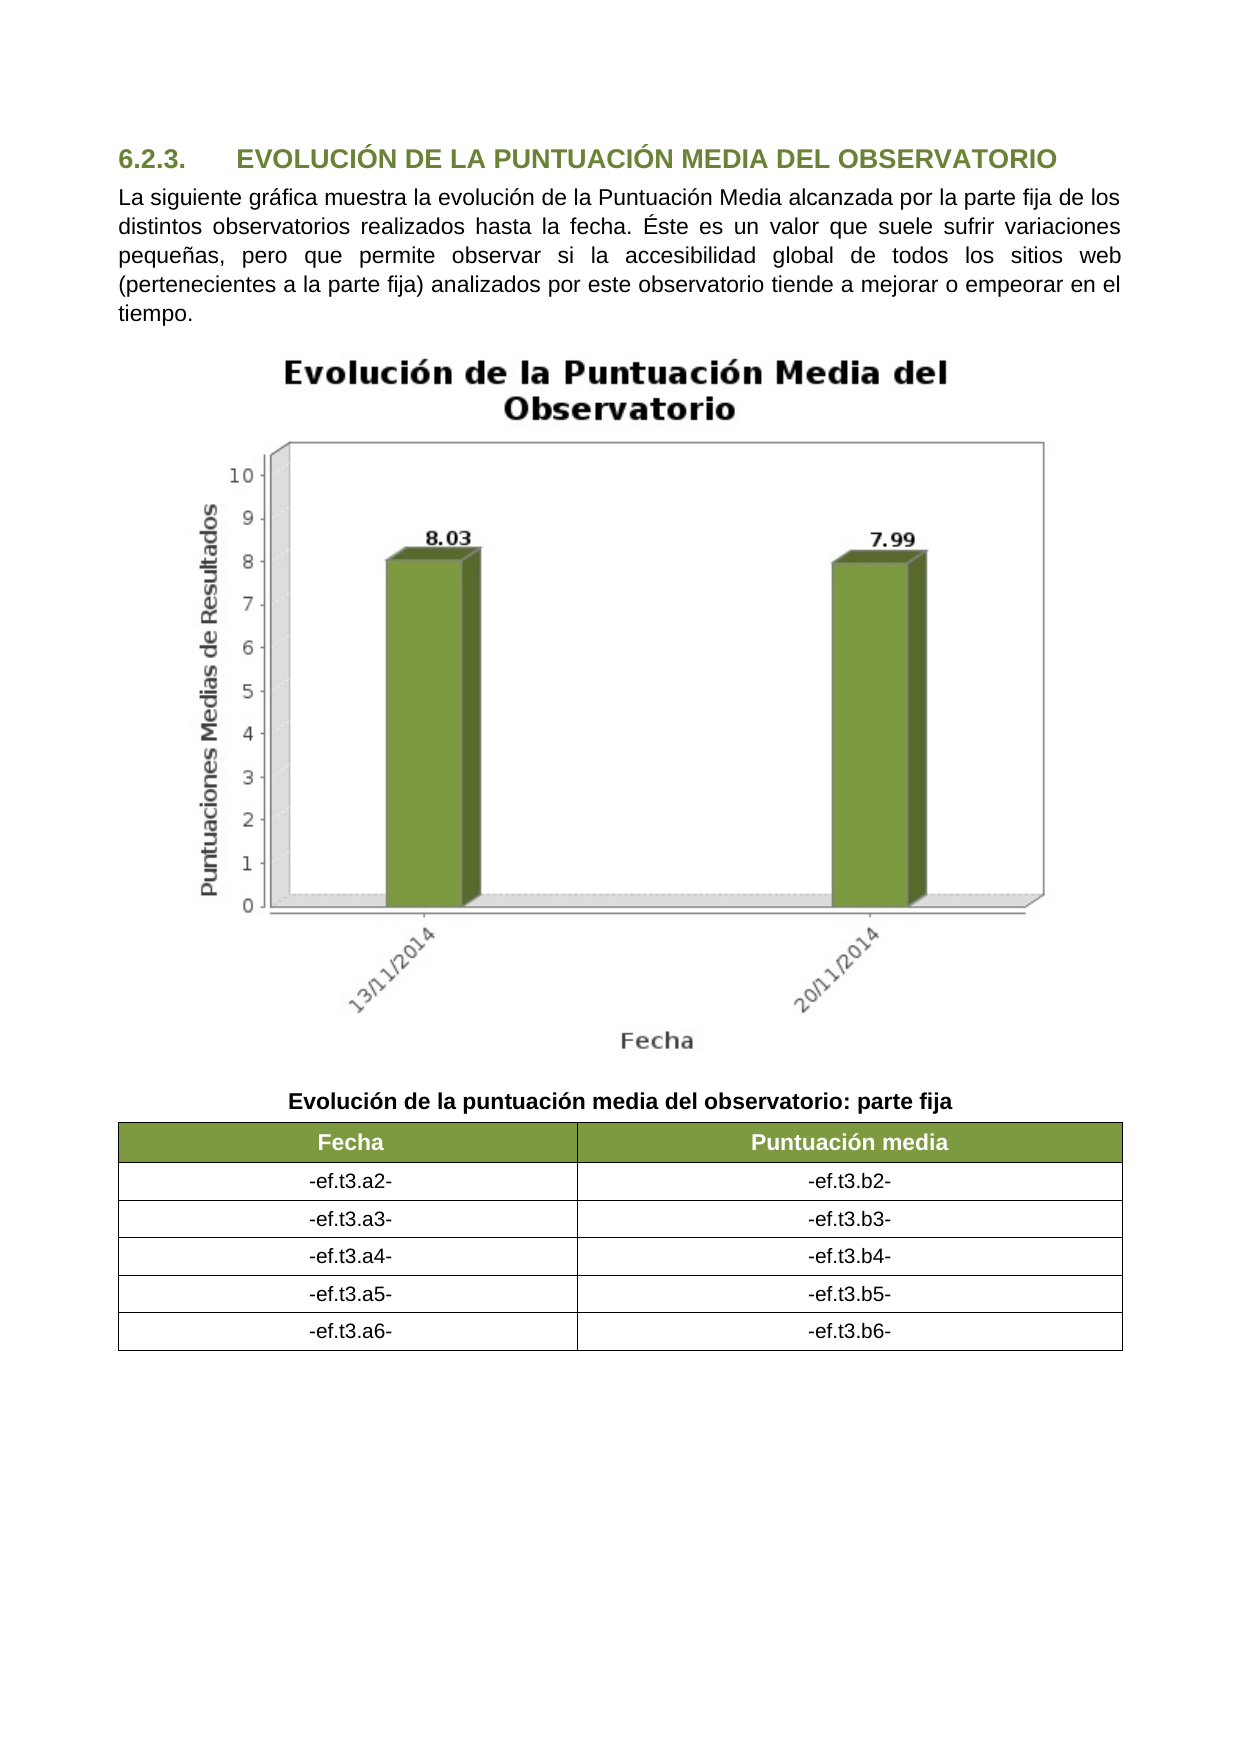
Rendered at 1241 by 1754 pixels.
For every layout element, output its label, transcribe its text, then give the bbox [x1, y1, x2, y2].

text Evolución de la puntuación media del observatorio: parte fija [118, 1088, 1122, 1114]
table_cell -ef.t3.b3- [578, 1201, 1122, 1237]
table_header Puntuación media [578, 1123, 1122, 1162]
table_cell -ef.t3.a6- [119, 1313, 577, 1349]
text La siguiente gráfica muestra la evolución de la Puntuación Media alcanzada por la parte fija de los distintos observatorios realizados hasta la fecha. Éste es un valor que suele sufrir variaciones pequeñas, pero que permite observar si la accesibilidad global de todos los sitios web (pertenecientes a la parte fija) analizados por este observatorio tiende a mejorar o empeorar en el tiempo. [118, 184, 1122, 326]
table_header Fecha [119, 1123, 577, 1162]
table_cell -ef.t3.b2- [578, 1163, 1122, 1199]
subtitle Evolución de la puntuación media del observatorio [118, 143, 1122, 174]
table_cell -ef.t3.b6- [578, 1313, 1122, 1349]
table_cell -ef.t3.a3- [119, 1201, 577, 1237]
table_cell -ef.t3.b5- [578, 1276, 1122, 1312]
picture [178, 353, 1062, 1063]
table_cell -ef.t3.b4- [578, 1238, 1122, 1274]
table_cell -ef.t3.a5- [119, 1276, 577, 1312]
table_cell -ef.t3.a2- [119, 1163, 577, 1199]
table_cell -ef.t3.a4- [119, 1238, 577, 1274]
